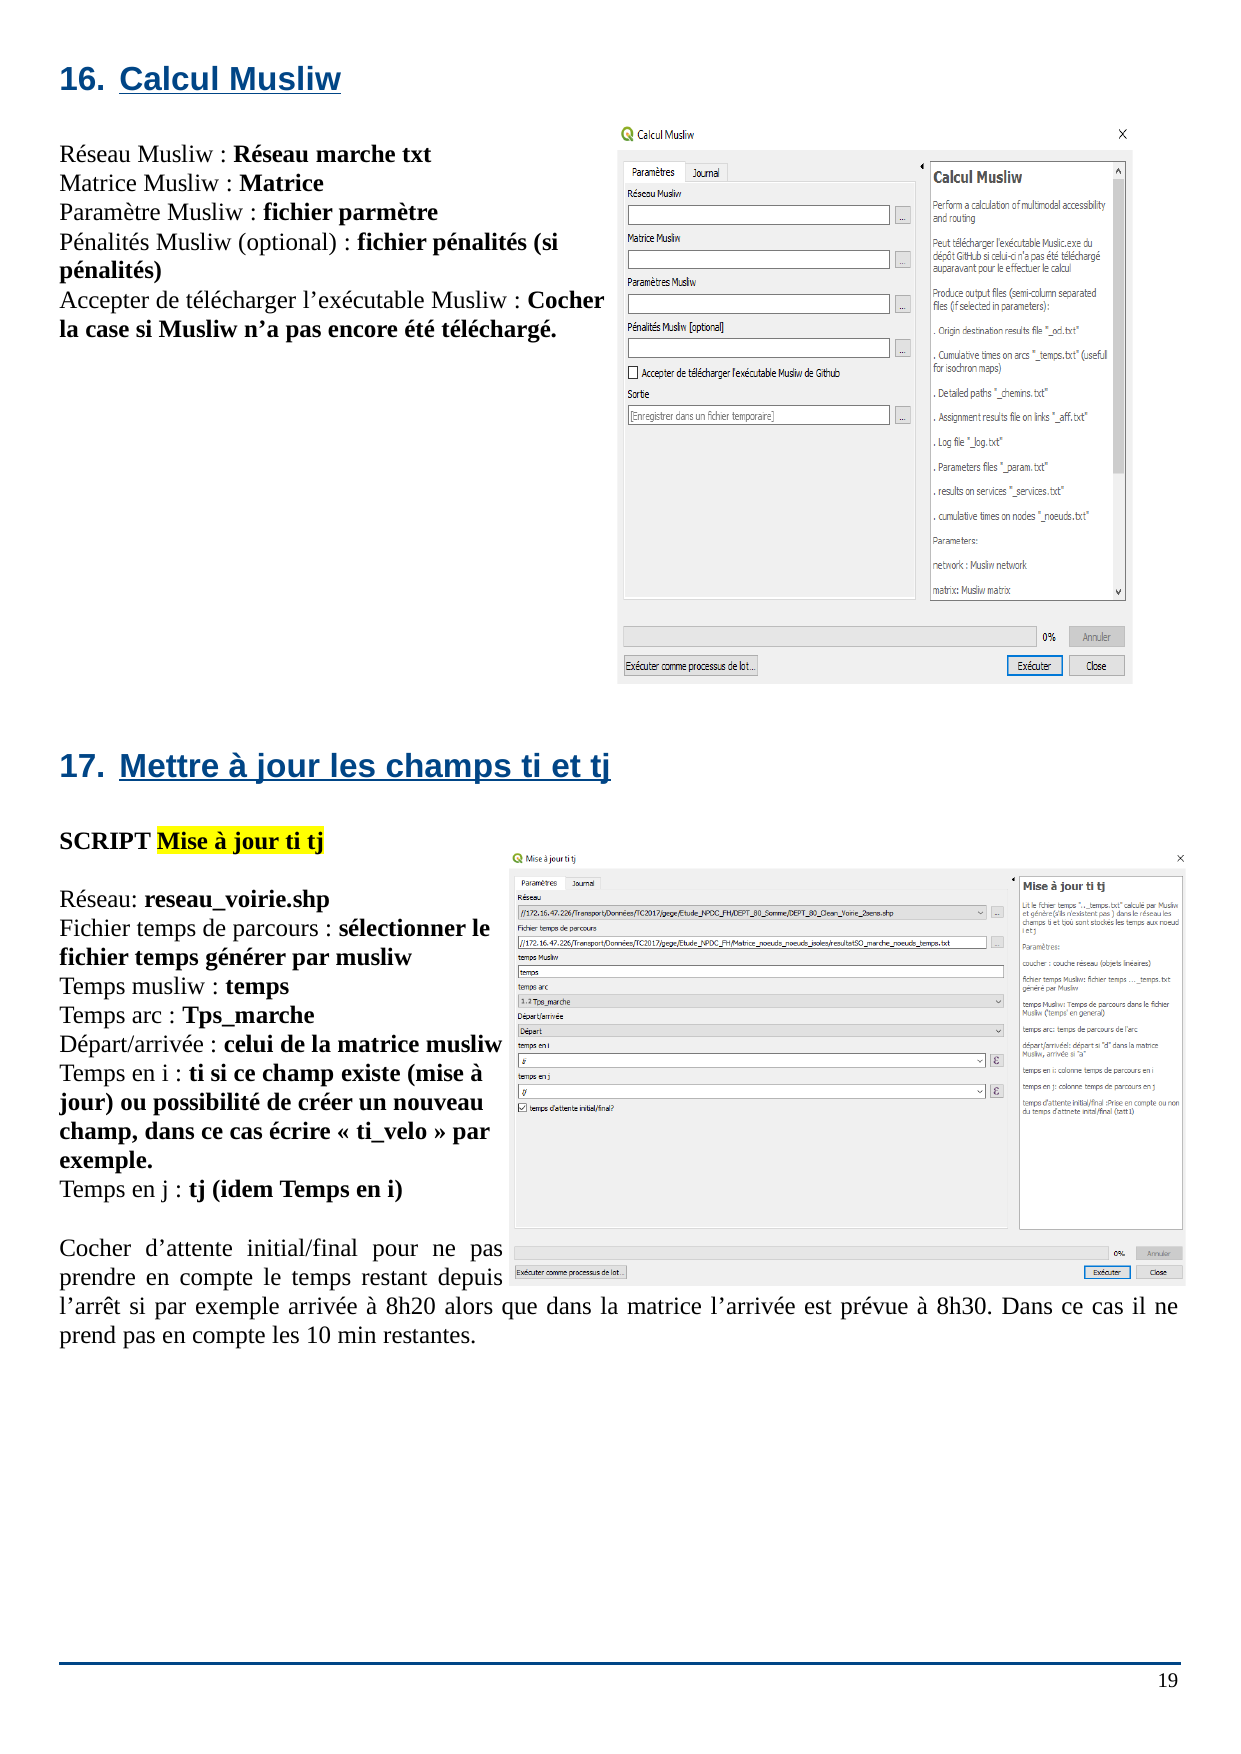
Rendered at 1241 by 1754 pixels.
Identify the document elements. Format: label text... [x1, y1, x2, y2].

text Départ/arrivée : celui de la matrice musliw [59, 1029, 509, 1058]
picture [617, 123, 1133, 684]
text Fichier temps de parcours : sélectionner le fichier temps générer par musliw [59, 913, 509, 971]
text Temps en i : ti si ce champ existe (mise à jour) ou possibilité de créer un nouveau champ, dans ce cas écrire « ti_velo » par exemple. [59, 1058, 509, 1174]
text Matrice Musliw : Matrice [59, 168, 617, 197]
picture [509, 851, 1186, 1286]
text Temps arc : Tps_marche [59, 1000, 509, 1029]
text Réseau Musliw : Réseau marche txt [59, 139, 617, 168]
text [1133, 197, 1181, 226]
text Cocher d’attente initial/final pour ne pas prendre en compte le temps restant depuis l’arrêt si par exemple arrivée à 8h20 alors que dans la matrice l’arrivée est prévue à 8h30. Dans ce cas il ne prend pas en compte les 10 min restantes. [59, 1232, 1181, 1349]
text Pénalités Musliw (optional) : fichier pénalités (si pénalités) [59, 226, 617, 284]
text [1133, 168, 1181, 197]
text SCRIPT Mise à jour ti tj [59, 826, 1181, 854]
text Paramètre Musliw : fichier parmètre [59, 197, 617, 226]
text [1133, 139, 1181, 168]
text Temps musliw : temps [59, 971, 509, 1000]
text Temps en j : tj (idem Temps en i) [59, 1174, 509, 1203]
text [1133, 284, 1181, 343]
subtitle Mettre à jour les champs ti et tj [59, 745, 1181, 784]
text [1133, 226, 1181, 284]
text Accepter de télécharger l’exécutable Musliw : Cocher la case si Musliw n’a pas encore été téléchargé. [59, 284, 617, 343]
subtitle Calcul Musliw [59, 59, 1181, 98]
text Réseau: reseau_voirie.shp [59, 884, 509, 913]
